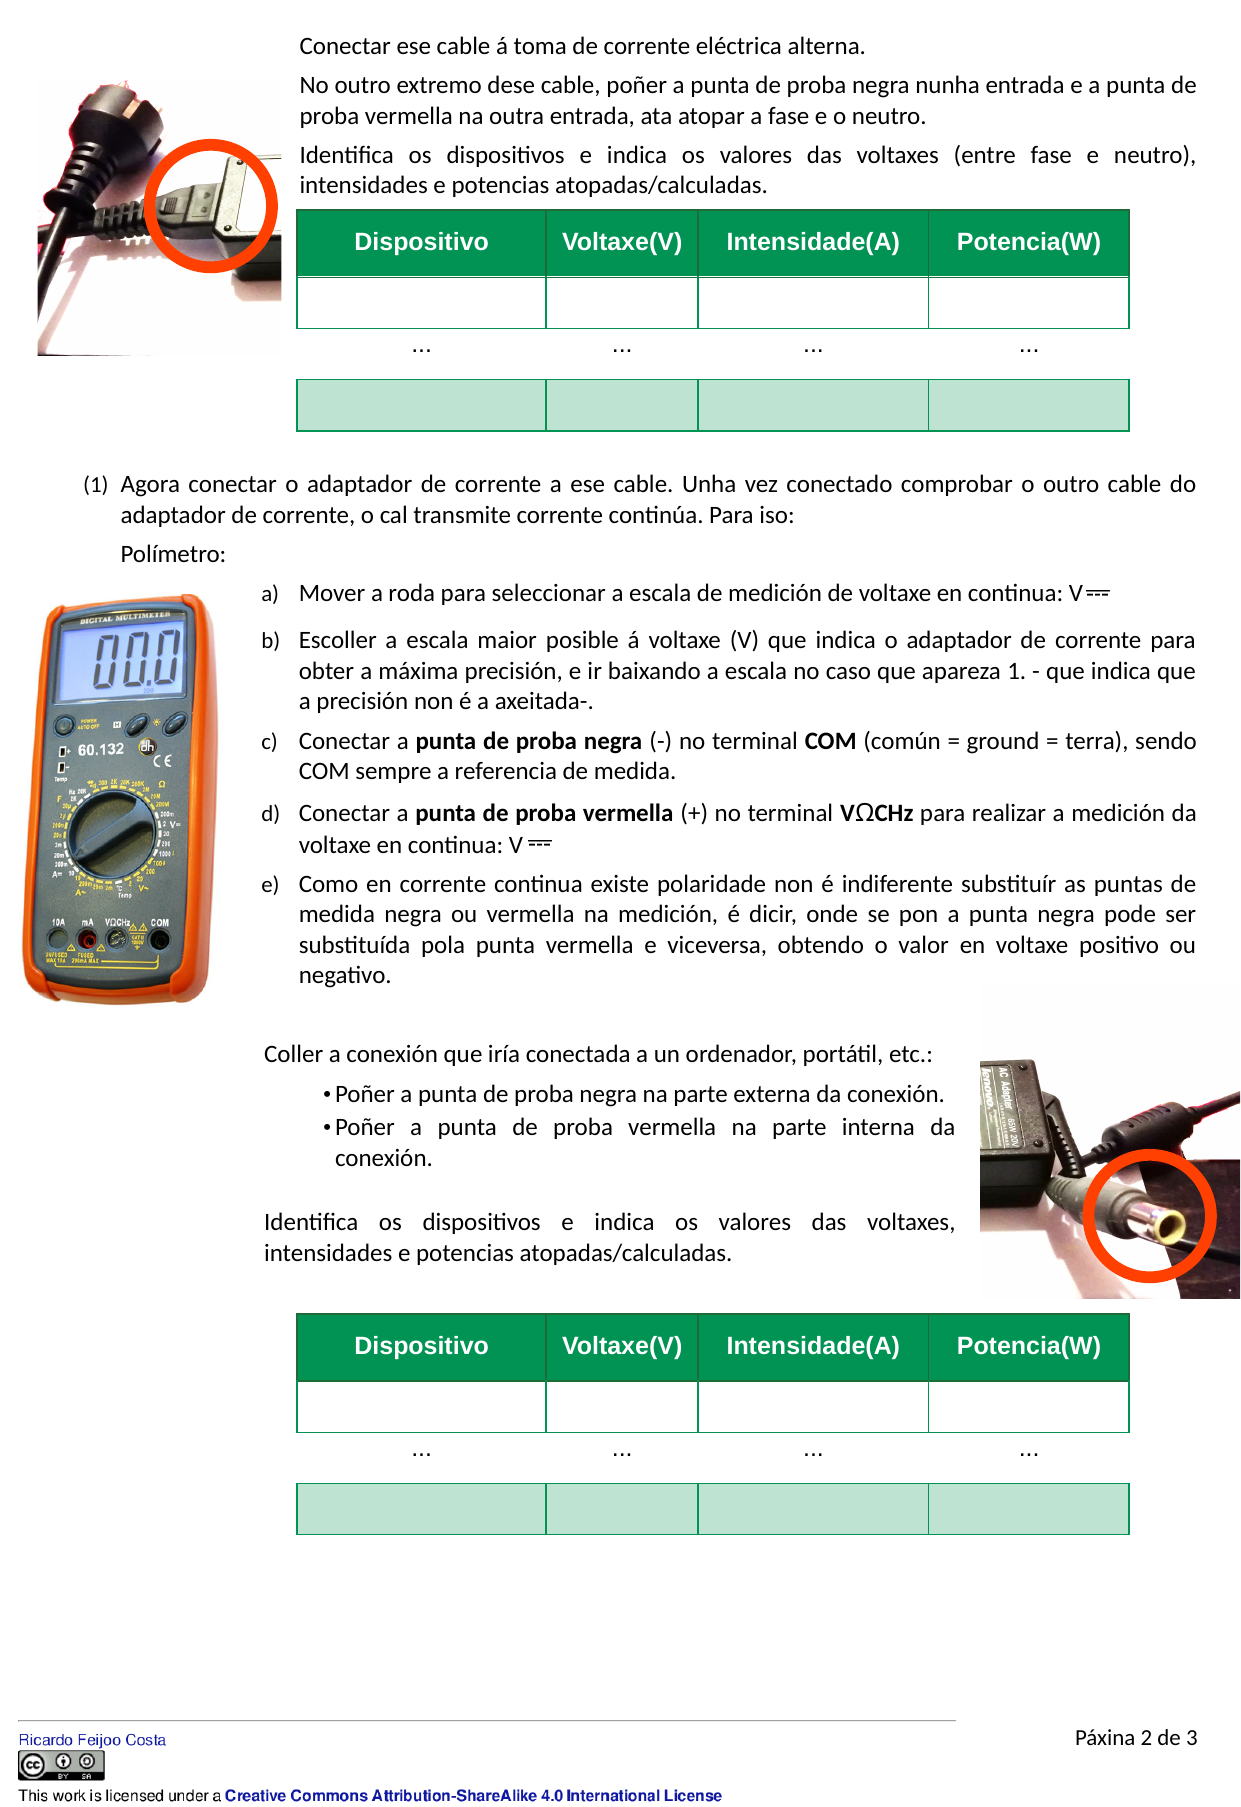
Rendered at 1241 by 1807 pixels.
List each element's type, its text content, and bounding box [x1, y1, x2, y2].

picture [37, 80, 282, 356]
table_cell ... [929, 1433, 1129, 1483]
table_cell [929, 1382, 1128, 1431]
list Conectar ese cable á toma de corrente eléctrica alterna. [264, 30, 1197, 60]
table_header Intensidade(A) [699, 211, 928, 276]
picture [1083, 585, 1112, 597]
table_cell [298, 380, 545, 430]
table_cell [298, 278, 545, 328]
table_cell [699, 1382, 928, 1431]
table_cell ... [698, 1433, 928, 1483]
table_cell [298, 1382, 545, 1431]
table_cell ... [698, 329, 928, 379]
table_header Dispositivo [298, 1315, 545, 1380]
list Como en corrente continua existe polaridade non é indiferente substituír as puntas de medida negra ou vermella na medición, é dicir, onde se pon a punta negra pode ser substituída pola punta vermella e viceversa, obtendo o valor en voltaxe positivo ou negativo. [224, 868, 1197, 990]
table_cell [547, 1484, 697, 1534]
table_header Potencia(W) [929, 211, 1128, 276]
picture [8, 1715, 957, 1806]
list Agora conectar o adaptador de corrente a ese cable. Unha vez conectado comprobar o outro cable do adaptador de corrente, o cal transmite corrente continúa. Para iso: [83, 468, 1197, 529]
picture [525, 835, 554, 848]
picture [17, 593, 224, 1006]
table_header Intensidade(A) [699, 1315, 928, 1380]
table_cell ... [546, 329, 698, 379]
list Conectar a punta de proba vermella (+) no terminal VΩCHz para realizar a medición da voltaxe en continua: V [224, 795, 1197, 859]
list Identifica os dispositivos e indica os valores das voltaxes (entre fase e neutro), intensidades e potencias atopadas/calculadas. [282, 139, 1197, 200]
table_cell ... [297, 329, 546, 379]
list Mover a roda para seleccionar a escala de medición de voltaxe en continua: V [83, 578, 1197, 608]
list Poñer a punta de proba negra na parte externa da conexión. [323, 1078, 980, 1108]
table_cell [547, 278, 697, 328]
table_cell [547, 1382, 697, 1431]
table_cell [547, 380, 697, 430]
table_cell [699, 1484, 928, 1534]
list Polímetro: [83, 538, 1197, 569]
table_cell [929, 278, 1128, 328]
list Poñer a punta de proba vermella na parte interna da conexión. [323, 1111, 980, 1172]
table_cell ... [297, 1433, 546, 1483]
table_cell ... [929, 329, 1129, 379]
table_header Potencia(W) [929, 1315, 1128, 1380]
table_header Voltaxe(V) [547, 1315, 697, 1380]
table_cell [929, 380, 1128, 430]
table_cell [699, 278, 928, 328]
table_header Dispositivo [298, 211, 545, 276]
list Coller a conexión que iría conectada a un ordenador, portátil, etc.: [264, 1038, 980, 1069]
picture [980, 983, 1241, 1299]
list Conectar a punta de proba negra (-) no terminal COM (común = ground = terra), sendo COM sempre a referencia de medida. [224, 725, 1197, 786]
table_header Voltaxe(V) [547, 211, 697, 276]
list No outro extremo dese cable, poñer a punta de proba negra nunha entrada e a punta de proba vermella na outra entrada, ata atopar a fase e o neutro. [45, 69, 1197, 130]
list Escoller a escala maior posible á voltaxe (V) que indica o adaptador de corrente para obter a máxima precisión, e ir baixando a escala no caso que apareza 1. - que indica que a precisión non é a axeitada-. [224, 624, 1197, 716]
table_cell [298, 1484, 545, 1534]
table_cell ... [546, 1433, 698, 1483]
table_cell [699, 380, 928, 430]
list Identifica os dispositivos e indica os valores das voltaxes, intensidades e potencias atopadas/calculadas. [264, 1206, 980, 1267]
table_cell [929, 1484, 1128, 1534]
